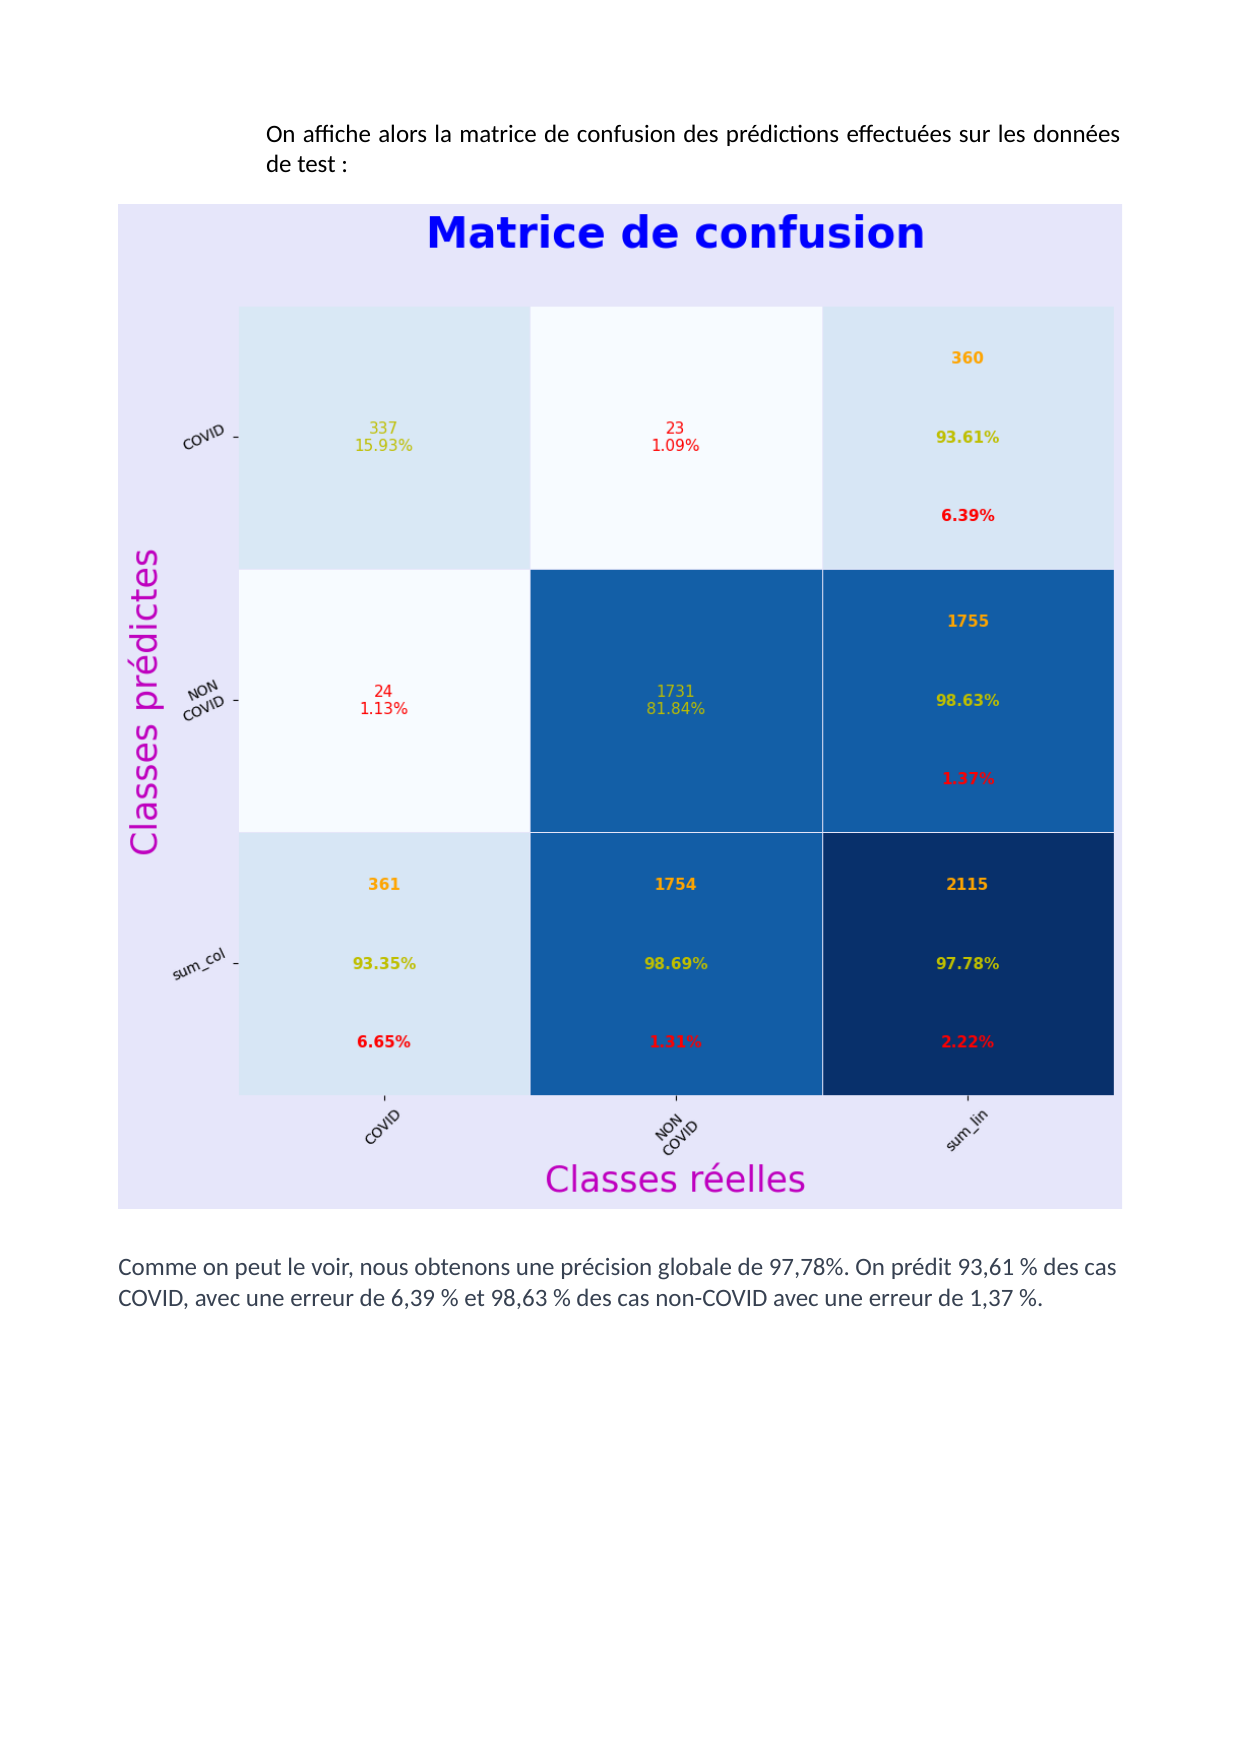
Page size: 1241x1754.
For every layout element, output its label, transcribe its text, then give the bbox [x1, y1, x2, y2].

text On affiche alors la matrice de confusion des prédictions effectuées sur les données de test : [266, 118, 1122, 179]
text Comme on peut le voir, nous obtenons une précision globale de 97,78%. On prédit 93,61 % des cas COVID, avec une erreur de 6,39 % et 98,63 % des cas non-COVID avec une erreur de 1,37 %. [118, 1251, 1122, 1312]
picture [118, 204, 1123, 1209]
